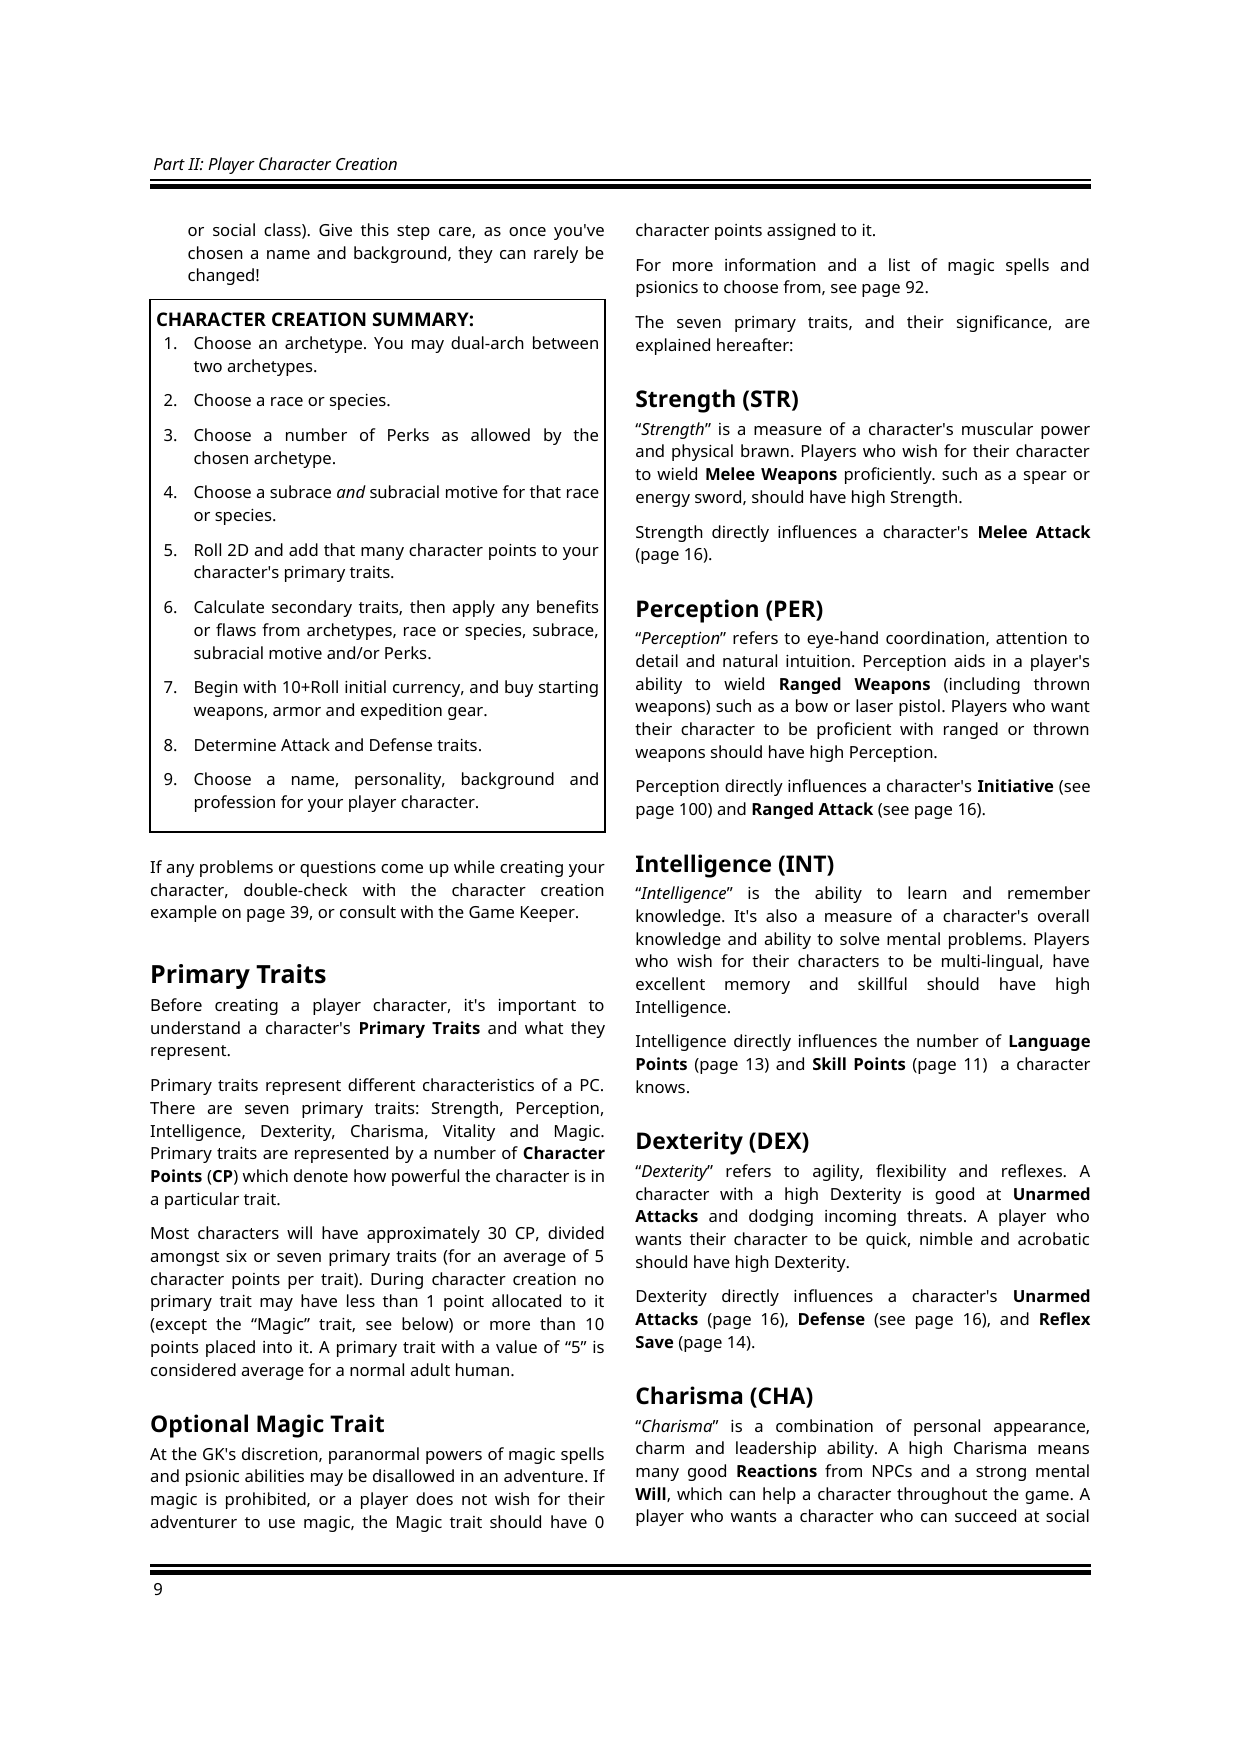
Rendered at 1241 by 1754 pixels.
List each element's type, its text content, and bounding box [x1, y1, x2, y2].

text Primary traits represent different characteristics of a PC. There are seven primary traits: Strength, Perception, Intelligence, Dexterity, Charisma, Vitality and Magic. Primary traits are represented by a number of Character Points (CP) which denote how powerful the character is in a particular trait. [150, 1074, 605, 1210]
text Intelligence (INT) [635, 847, 1091, 879]
text Intelligence directly influences the number of Language Points (page 11) and Skill Points (page 9) a character knows. [635, 1030, 1091, 1098]
text “Strength” is a measure of a character's muscular power and physical brawn. Players who wish for their character to wield Melee Weapons proficiently. such as a spear or energy sword, should have high Strength. [635, 417, 1091, 508]
text “Intelligence” is the ability to learn and remember knowledge. It's also a measure of a character's overall knowledge and ability to solve mental problems. Players who wish for their characters to be multi-lingual, have excellent memory and skillful should have high Intelligence. [635, 882, 1091, 1018]
text Strength (STR) [635, 383, 1091, 414]
list or social class). Give this step care, as once you've chosen a name and background, they can rarely be changed! [150, 219, 605, 287]
text Dexterity directly influences a character's Unarmed Attacks (page 13), Defense (see page 14), and Reflex Save (page 12). [635, 1285, 1091, 1353]
text For more information and a list of magic spells and psionics to choose from, see page 66. [635, 253, 1091, 299]
text “Perception” refers to eye-hand coordination, attention to detail and natural intuition. Perception aids in a player's ability to wield Ranged Weapons (including thrown weapons) such as a bow or laser pistol. Players who want their character to be proficient with ranged or thrown weapons should have high Perception. [635, 627, 1091, 763]
text Before creating a player character, it's important to understand a character's Primary Traits and what they represent. [150, 994, 605, 1062]
text Strength directly influences a character's Melee Attack (page 13). [635, 520, 1091, 566]
text Most characters will have approximately 30 CP, divided amongst six or seven primary traits (for an average of 5 character points per trait). During character creation no primary trait may have less than 1 point allocated to it (except the “Magic” trait, see below) or more than 10 points placed into it. A primary trait with a value of “5” is considered average for a normal adult human. [150, 1222, 605, 1381]
text The seven primary traits, and their significance, are explained hereafter: [635, 311, 1091, 356]
text character points assigned to it. [635, 219, 1091, 241]
text Perception (PER) [635, 593, 1091, 624]
text If any problems or questions come up while creating your character, double-check with the character creation example on page 32, or consult with the Game Keeper. [150, 833, 605, 923]
text Optional Magic Trait [150, 1408, 605, 1439]
text Perception directly influences a character's Initiative (see page 74) and Ranged Attack (see page 13). [635, 775, 1091, 821]
subtitle Primary Traits [150, 957, 605, 991]
text “Dexterity” refers to agility, flexibility and reflexes. A character with a high Dexterity is good at Unarmed Attacks and dodging incoming threats. A player who wants their character to be quick, nimble and acrobatic should have high Dexterity. [635, 1159, 1091, 1273]
text Dexterity (DEX) [635, 1125, 1091, 1156]
text Charisma (CHA) [635, 1380, 1091, 1411]
text At the GK's discretion, paranormal powers of magic spells and psionic abilities may be disallowed in an adventure. If magic is prohibited, or a player does not wish for their adventurer to use magic, the Magic trait should have 0 [150, 1442, 605, 1533]
table_header Character Creation Summary: Choose an archetype. You may dual-arch between two archetypes. Choose a race or species. Choose a number of Perks as allowed by the chosen archetype. Choose a subrace and subracial motive for that race or species. Roll 2D and add that many character points to your character's primary traits. Calculate secondary traits, then apply any benefits or flaws from archetypes, race or species, subrace, subracial motive and/or Perks. Begin with 10+Roll initial currency, and buy starting weapons, armor and expedition gear. Determine Attack and Defense traits. Choose a name, personality, background and profession for your player character. [151, 300, 604, 831]
text “Charisma” is a combination of personal appearance, charm and leadership ability. A high Charisma means many good Reactions from NPCs and a strong mental Will, which can help a character throughout the game. A player who wants a character who can succeed at social [635, 1414, 1091, 1528]
